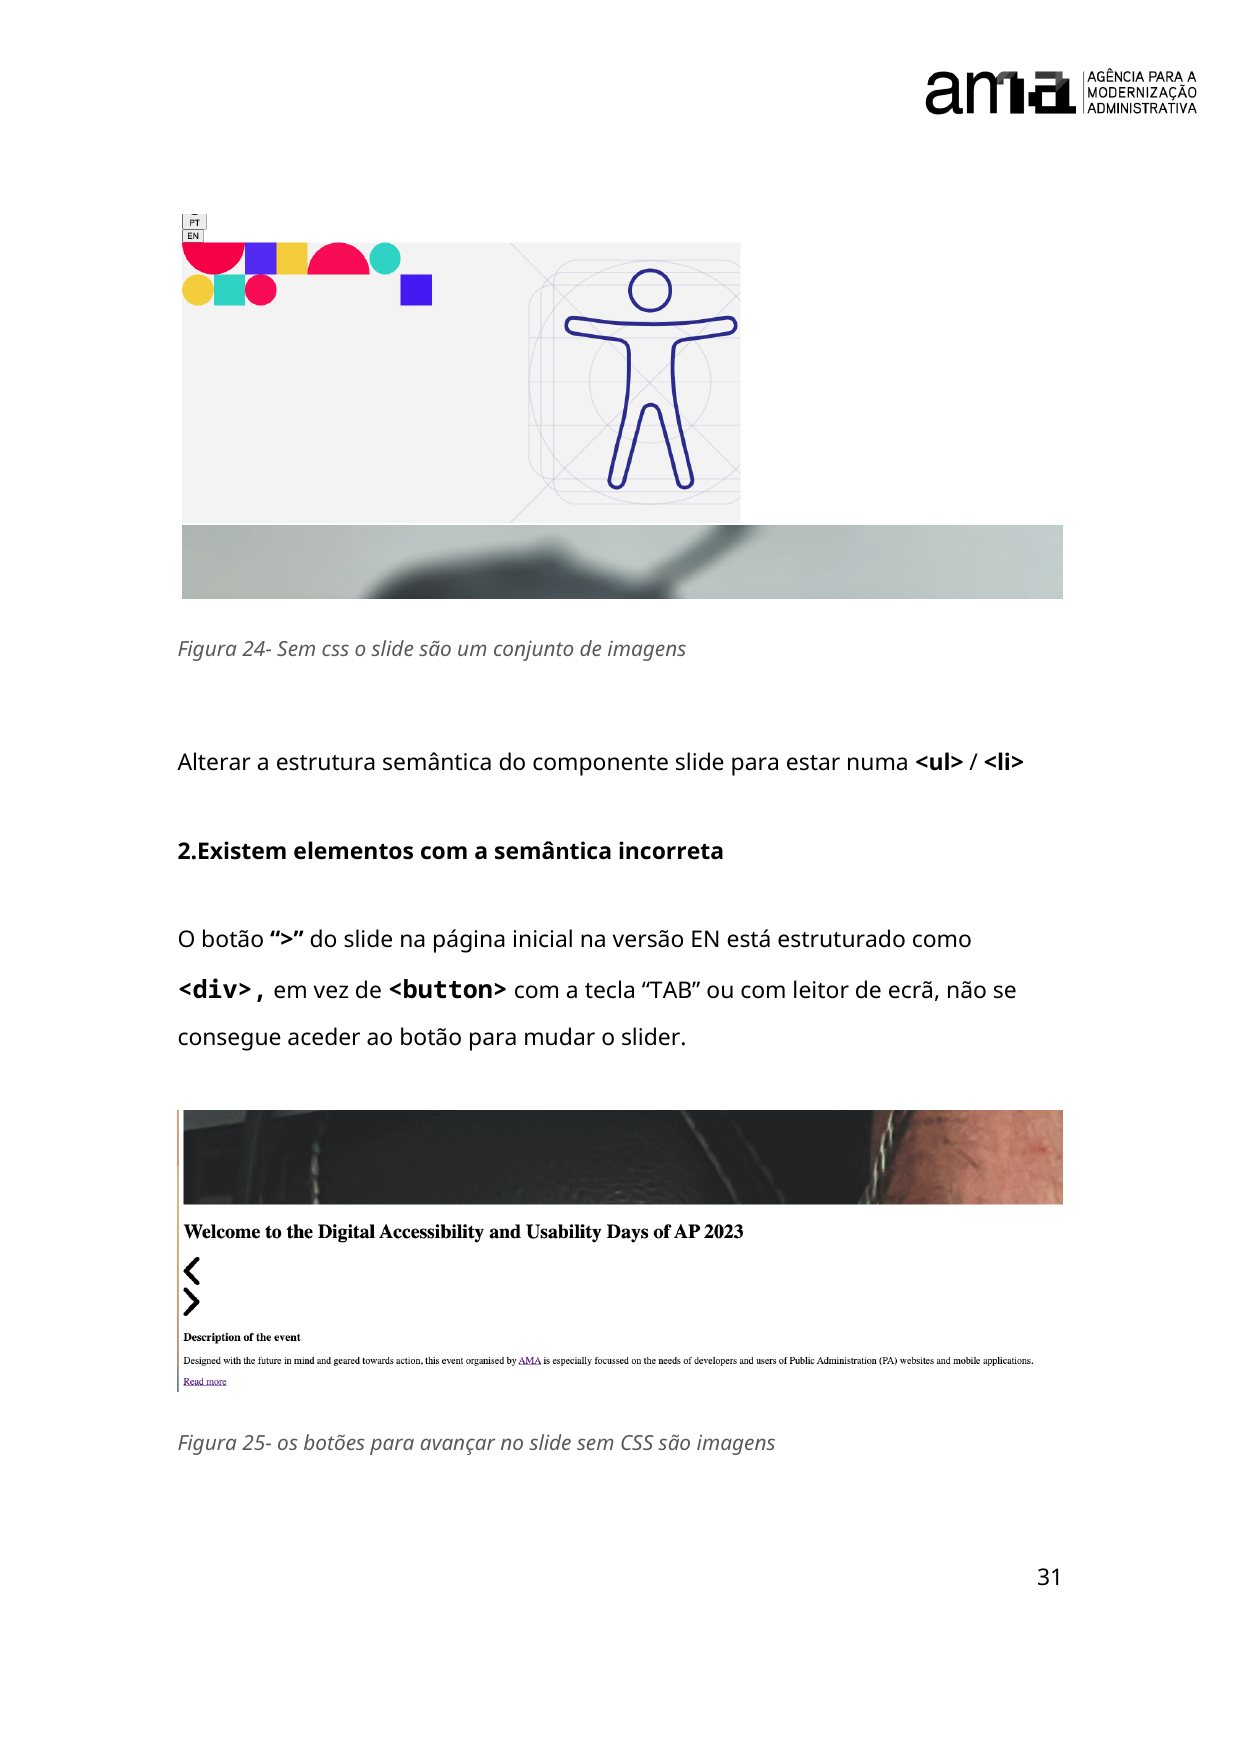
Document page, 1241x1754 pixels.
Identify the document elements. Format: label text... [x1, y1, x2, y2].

text Figura 24- Sem css o slide são um conjunto de imagens [177, 634, 1063, 663]
text O botão “>” do slide na página inicial na versão EN está estruturado como <div>, em vez de <button> com a tecla “TAB” ou com leitor de ecrã, não se consegue aceder ao botão para mudar o slider. [177, 923, 1063, 1053]
text Alterar a estrutura semântica do componente slide para estar numa <ul> / <li> [177, 746, 1063, 778]
text Figura 25- os botões para avançar no slide sem CSS são imagens [177, 1428, 1063, 1457]
text 2.Existem elementos com a semântica incorreta [177, 835, 1063, 866]
